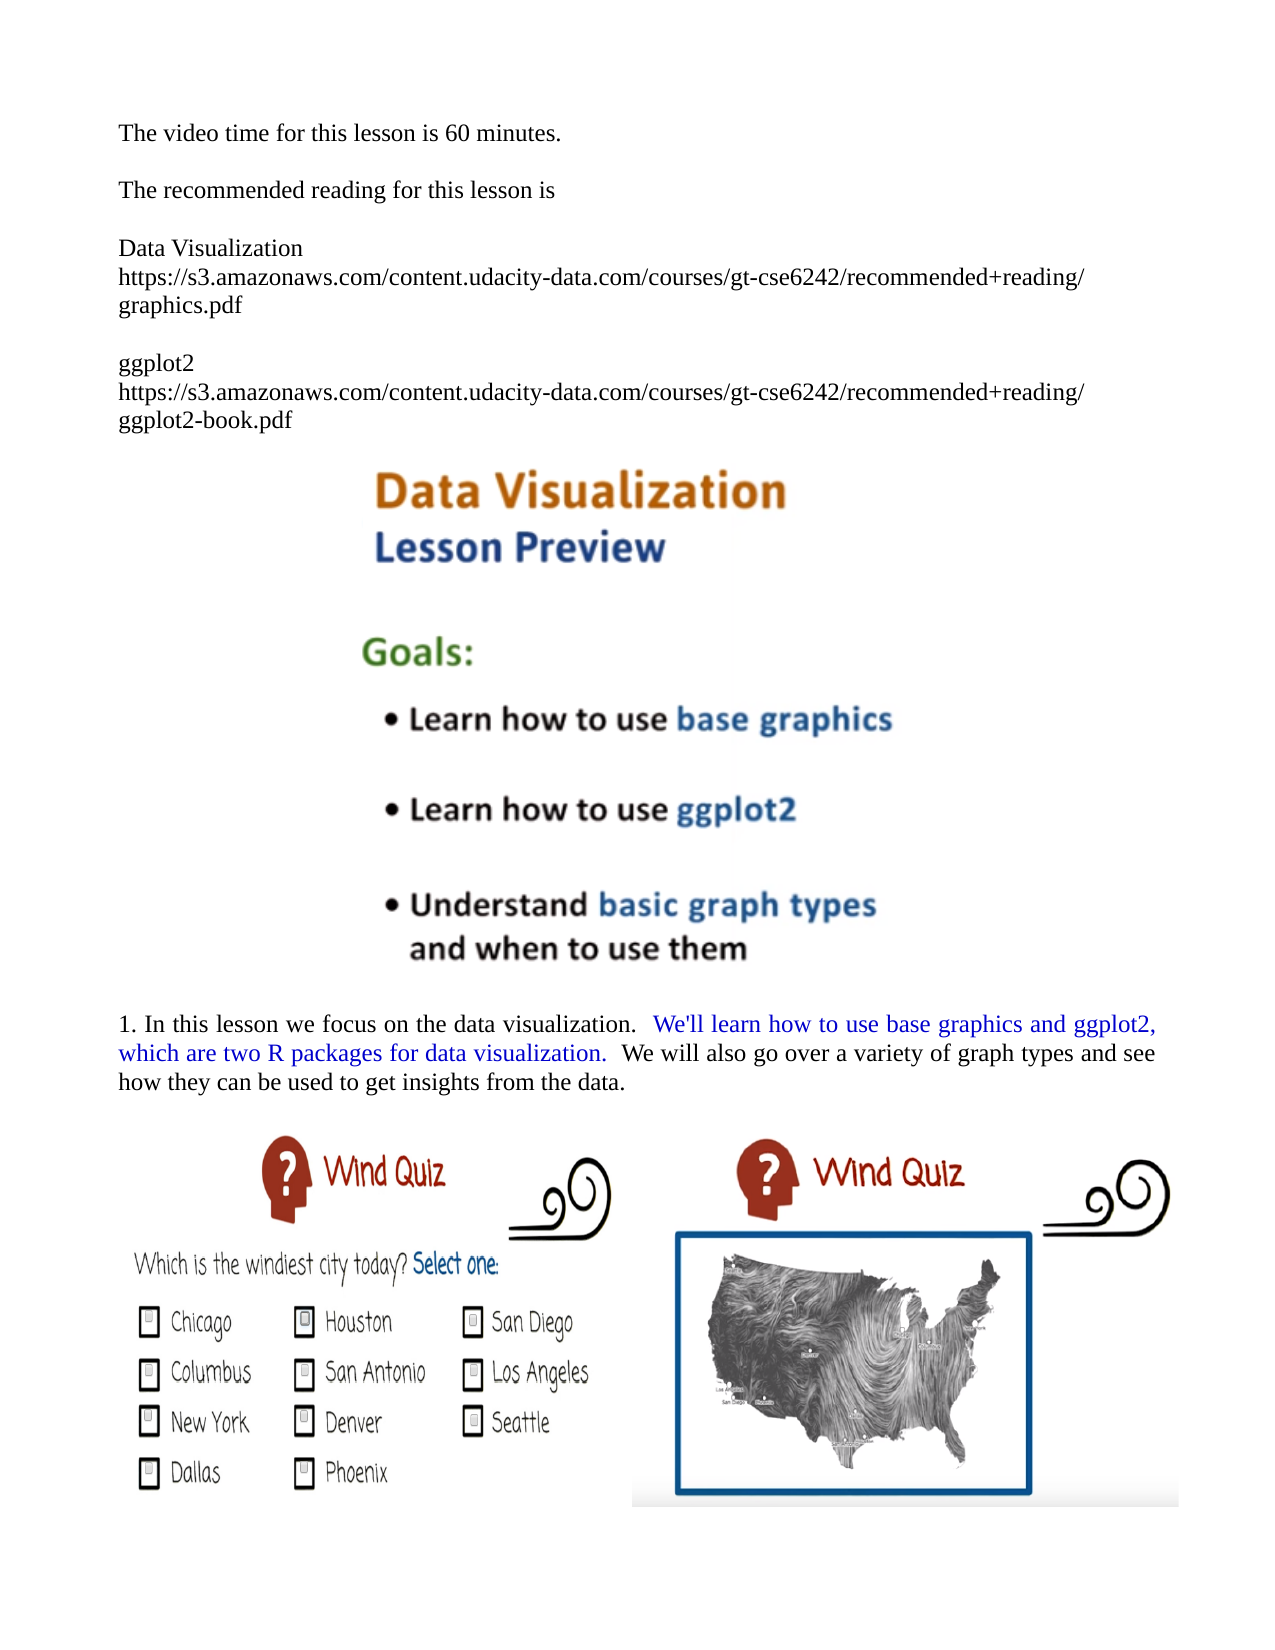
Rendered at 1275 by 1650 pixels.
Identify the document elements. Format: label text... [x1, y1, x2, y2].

text https://s3.amazonaws.com/content.udacity-data.com/courses/gt-cse6242/recommended+reading/graphics.pdf [118, 262, 1157, 319]
picture [127, 1133, 1179, 1507]
text 1. In this lesson we focus on the data visualization. We'll learn how to use base graphics and ggplot2, which are two R packages for data visualization. We will also go over a variety of graph types and see how they can be used to get insights from the data. [118, 1009, 1157, 1096]
text ggplot2 [118, 348, 1157, 377]
text Data Visualization [118, 233, 1157, 262]
text https://s3.amazonaws.com/content.udacity-data.com/courses/gt-cse6242/recommended+reading/ggplot2-book.pdf [118, 377, 1157, 434]
text The recommended reading for this lesson is [118, 176, 1157, 204]
picture [361, 463, 914, 968]
text The video time for this lesson is 60 minutes. [118, 118, 1157, 147]
